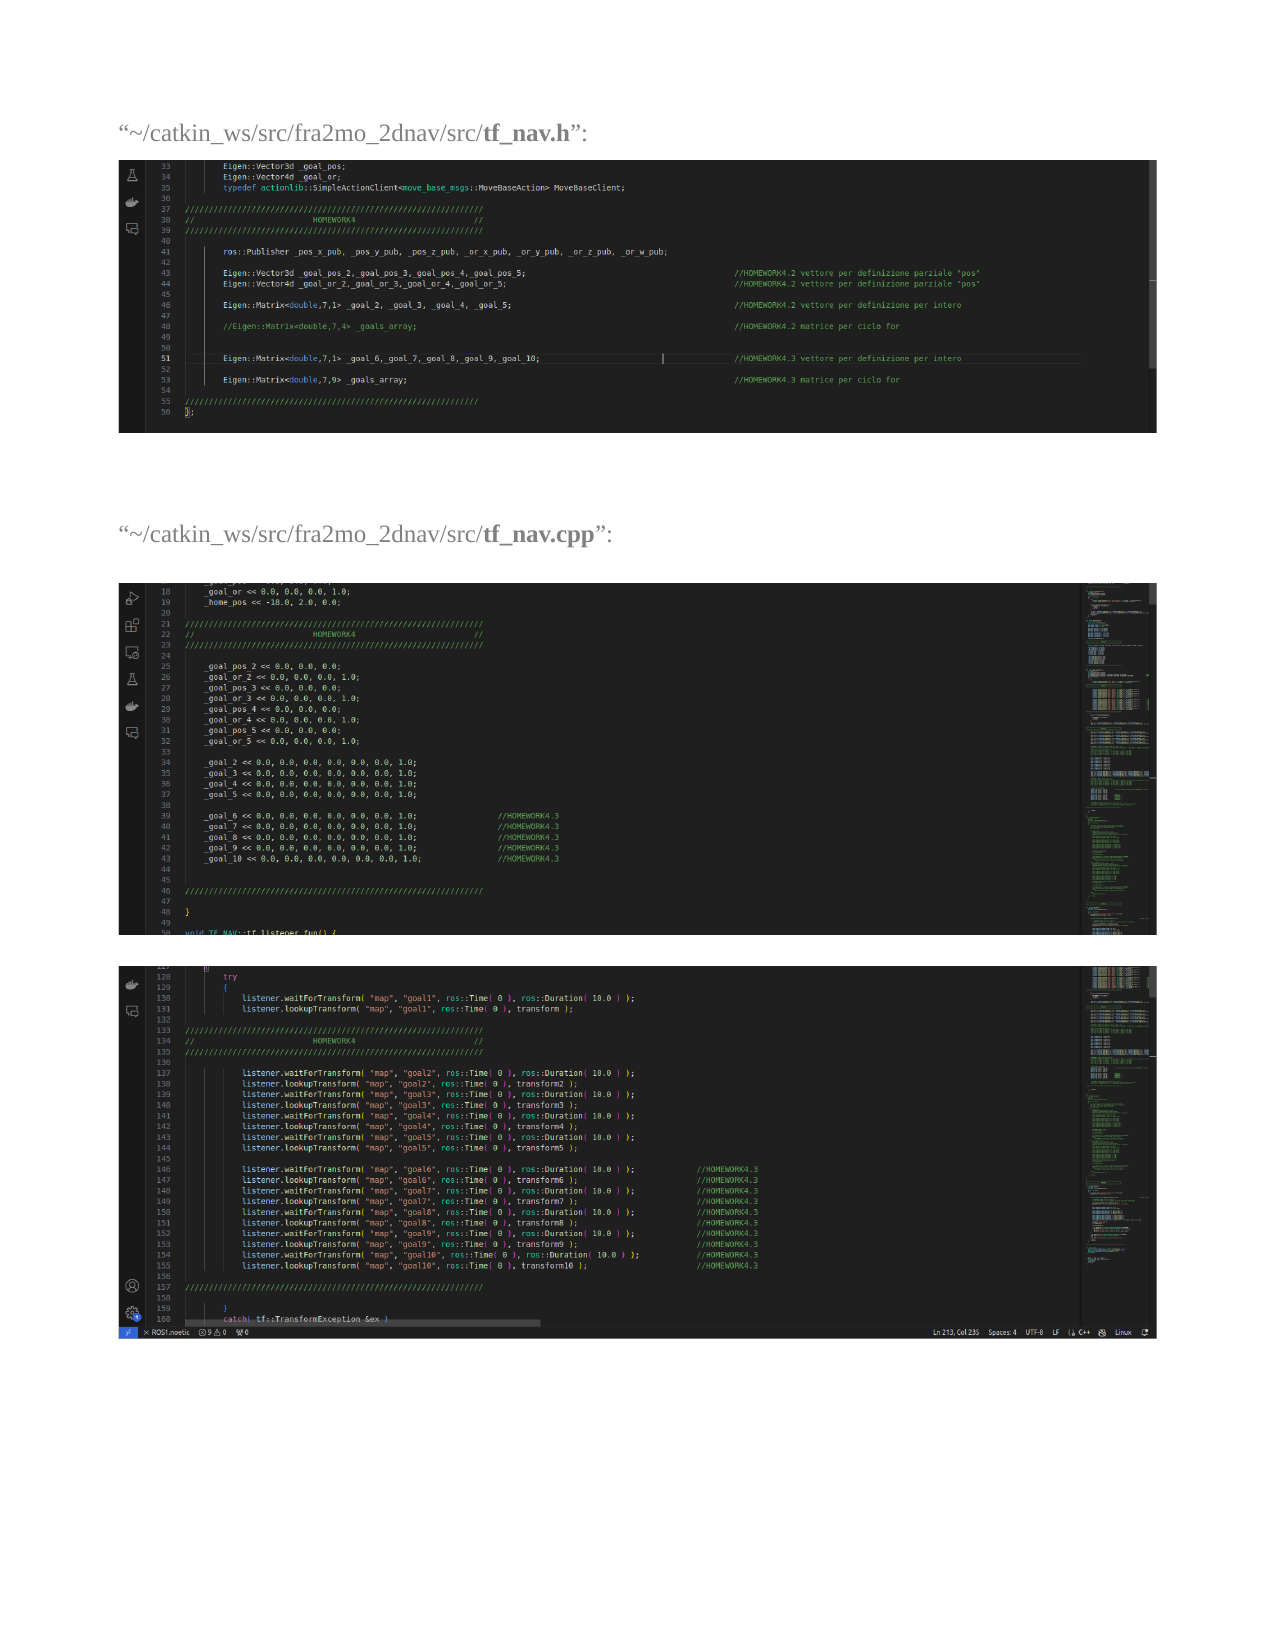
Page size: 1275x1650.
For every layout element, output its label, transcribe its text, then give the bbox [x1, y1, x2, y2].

picture [118, 583, 1157, 935]
text “~/catkin_ws/src/fra2mo_2dnav/src/tf_nav.cpp”: [118, 519, 1157, 547]
text “~/catkin_ws/src/fra2mo_2dnav/src/tf_nav.h”: [118, 118, 1157, 147]
picture [118, 160, 1157, 433]
picture [118, 966, 1157, 1339]
